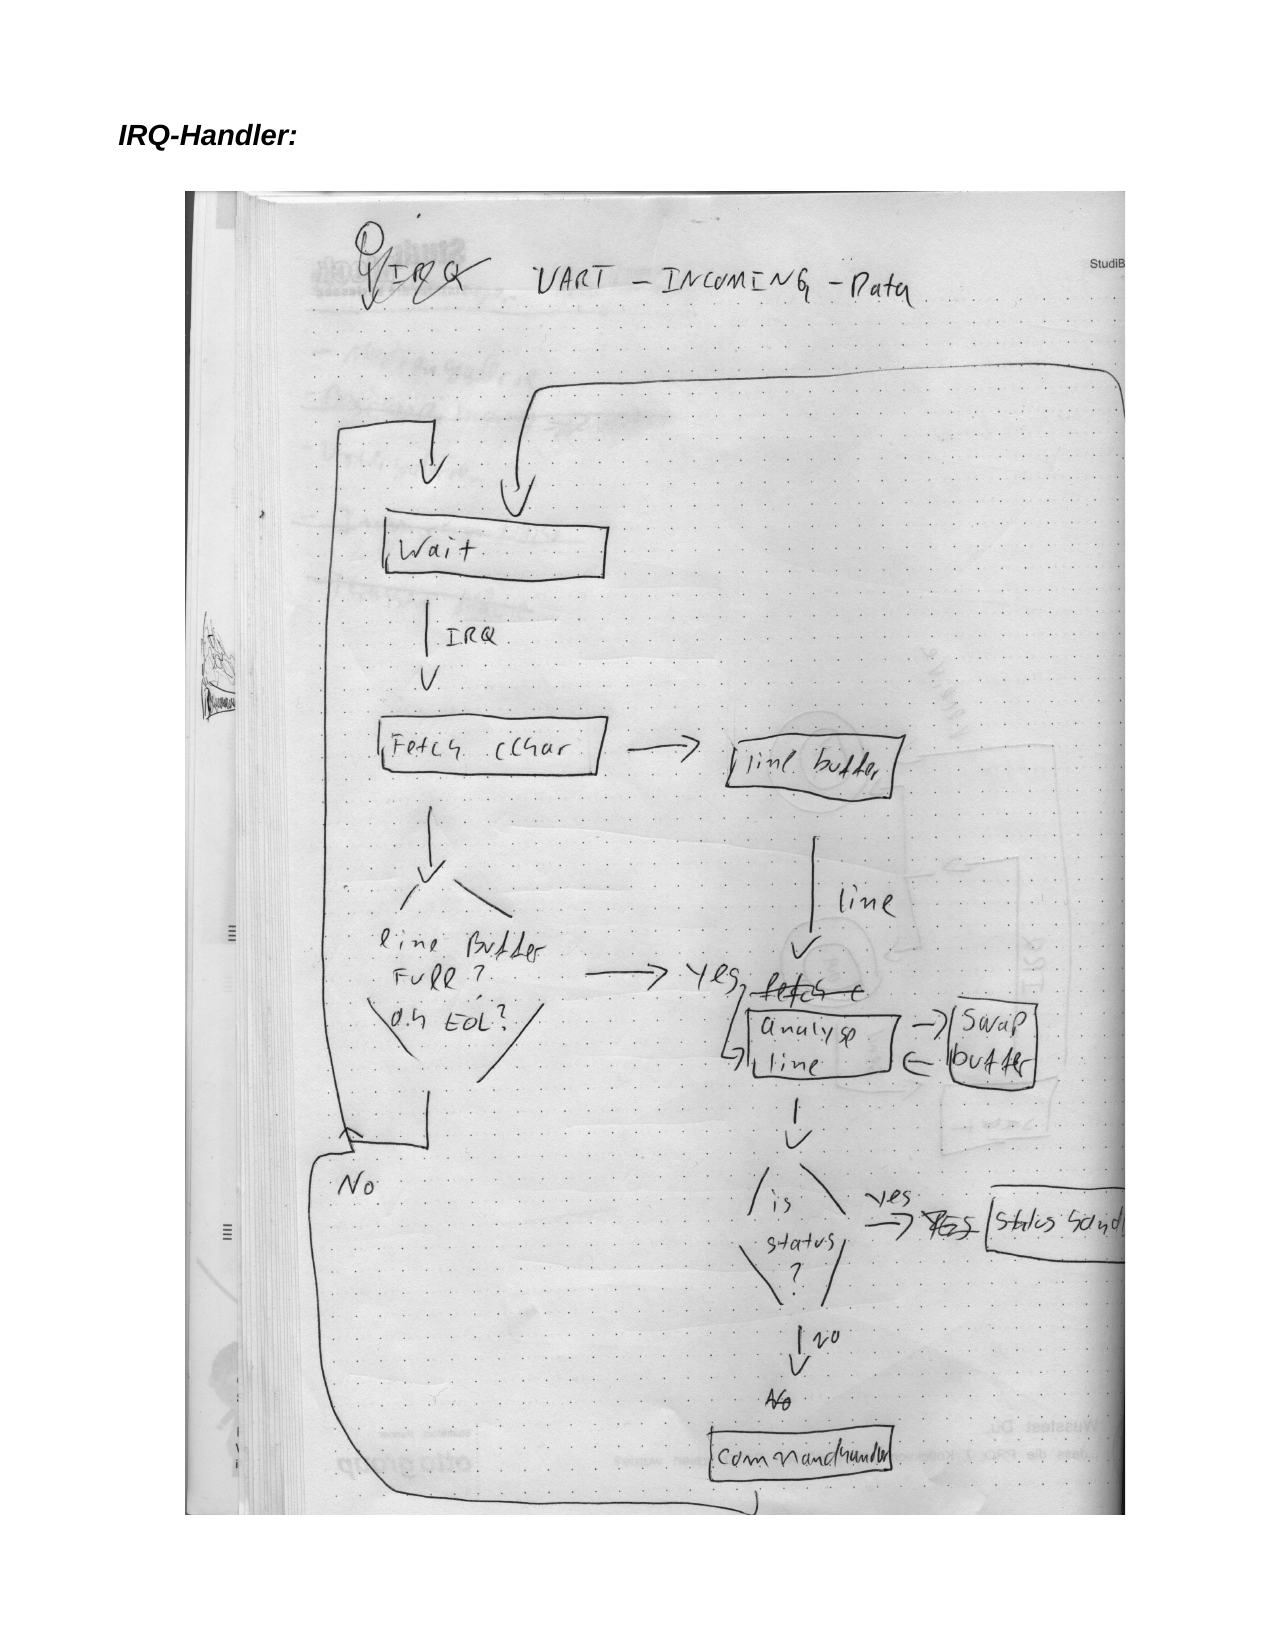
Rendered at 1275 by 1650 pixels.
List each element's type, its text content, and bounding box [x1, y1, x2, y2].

picture [185, 191, 1126, 1515]
subtitle IRQ-Handler: [118, 118, 1157, 152]
